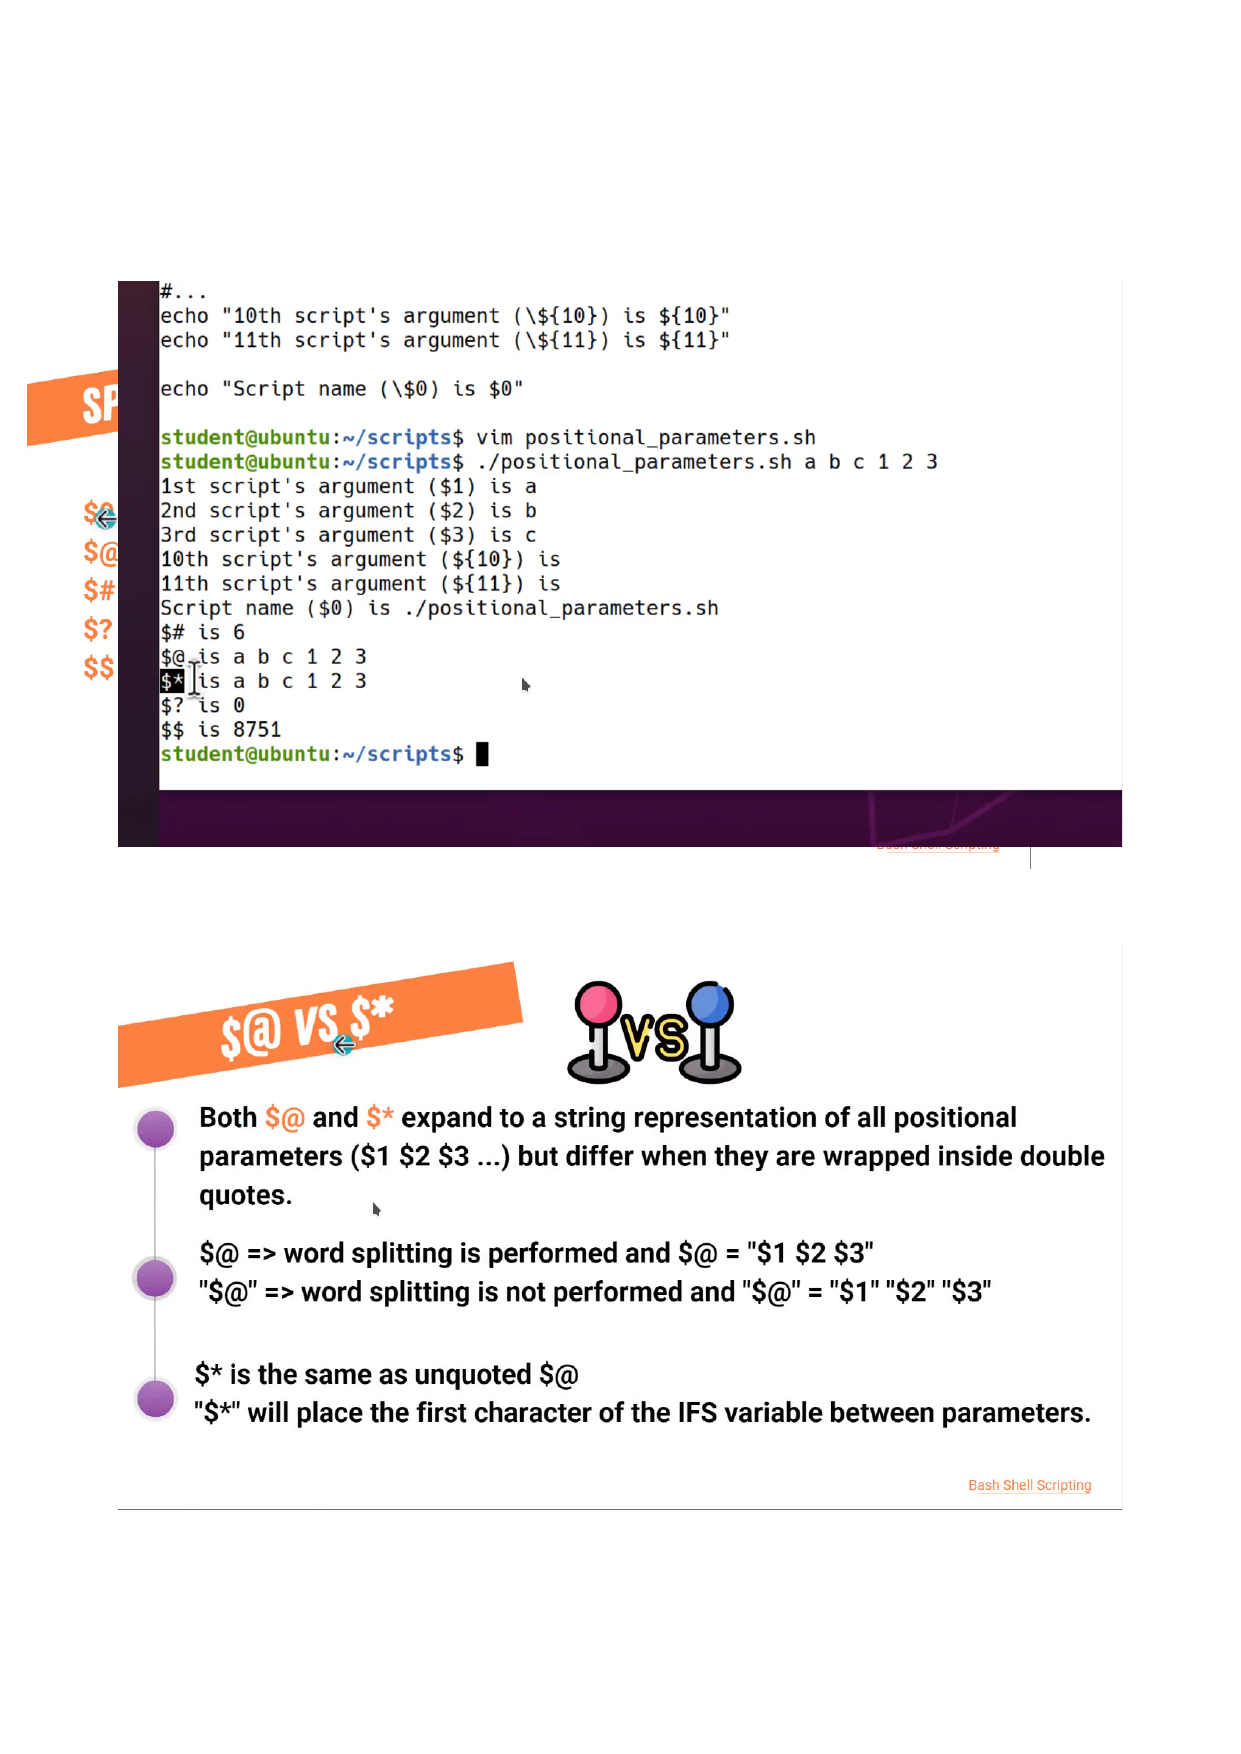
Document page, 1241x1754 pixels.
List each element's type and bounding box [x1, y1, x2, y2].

picture [118, 945, 1123, 1510]
picture [27, 281, 1123, 869]
